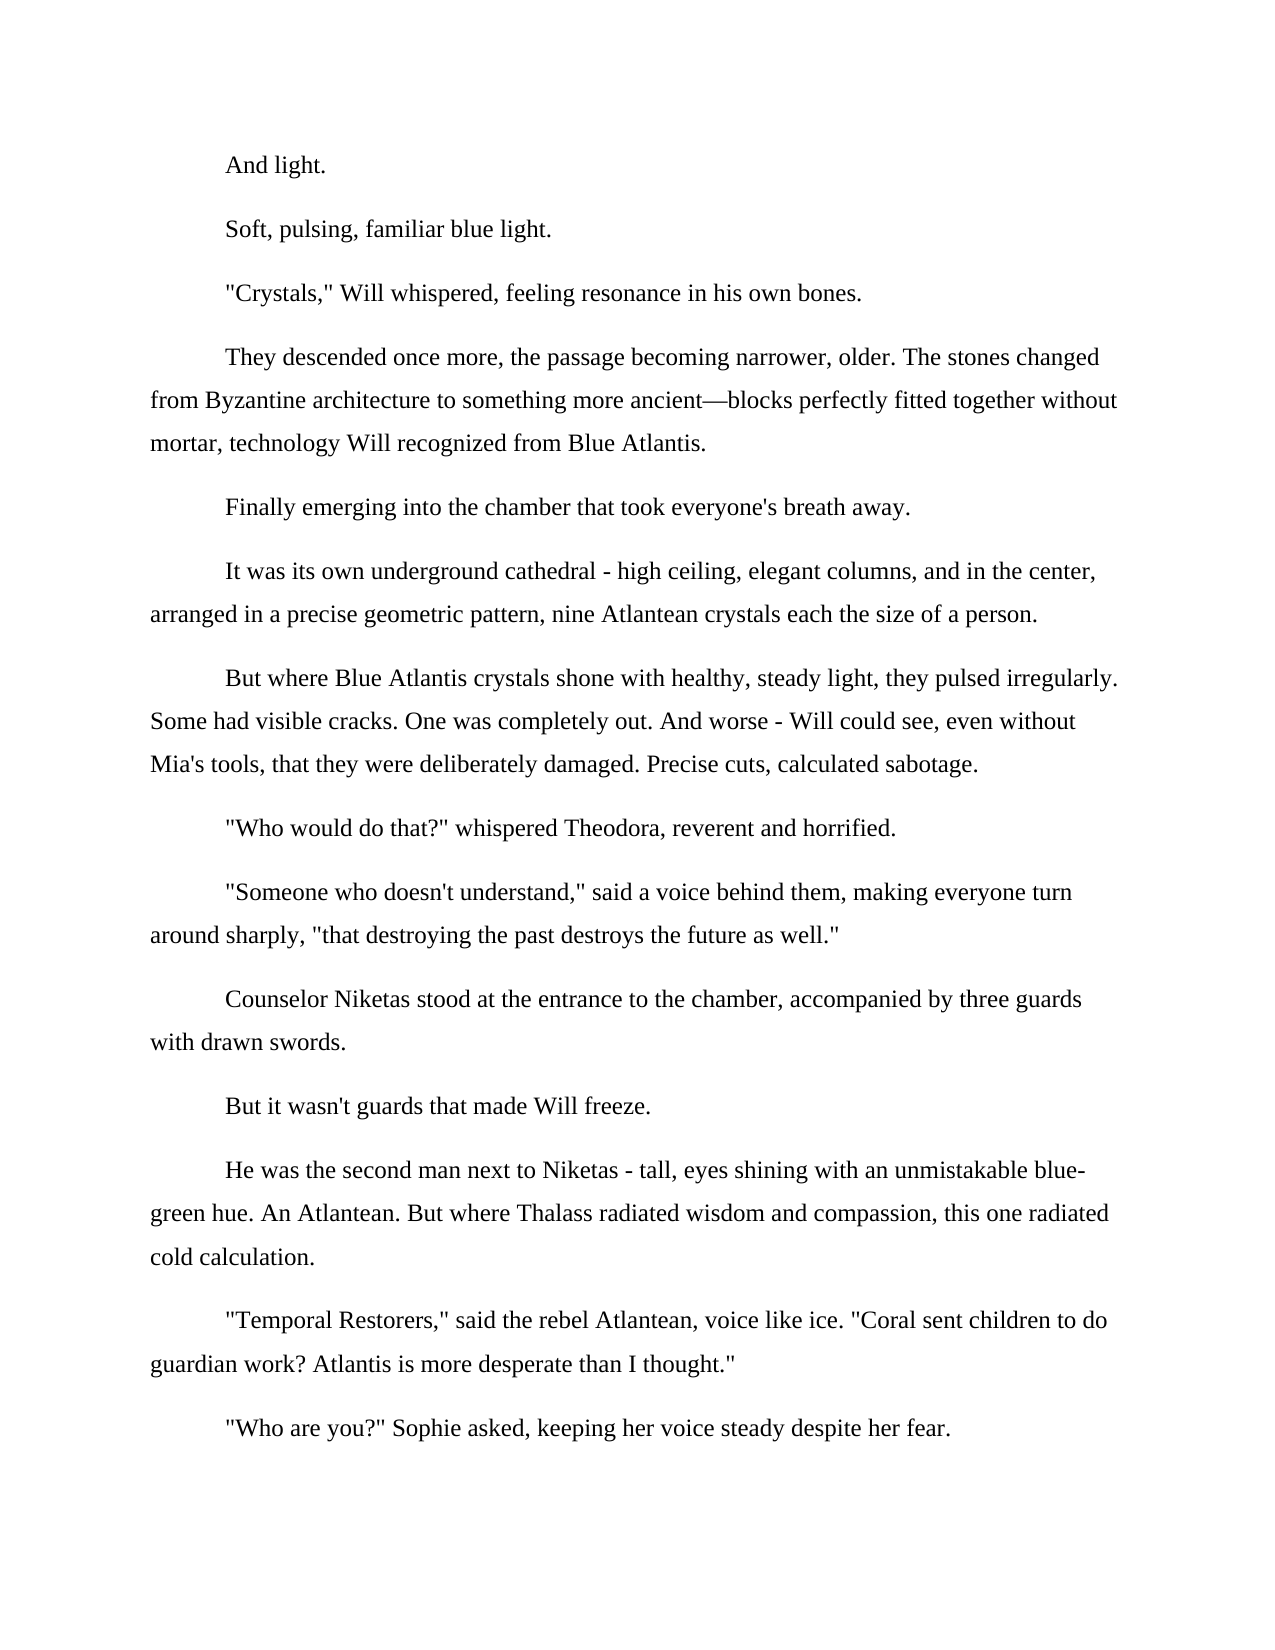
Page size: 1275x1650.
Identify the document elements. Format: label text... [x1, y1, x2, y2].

text Soft, pulsing, familiar blue light. [150, 214, 1125, 243]
text "Temporal Restorers," said the rebel Atlantean, voice like ice. "Coral sent children to do guardian work? Atlantis is more desperate than I thought." [150, 1306, 1125, 1377]
text He was the second man next to Niketas - tall, eyes shining with an unmistakable blue-green hue. An Atlantean. But where Thalass radiated wisdom and compassion, this one radiated cold calculation. [150, 1155, 1125, 1270]
text They descended once more, the passage becoming narrower, older. The stones changed from Byzantine architecture to something more ancient—blocks perfectly fitted together without mortar, technology Will recognized from Blue Atlantis. [150, 342, 1125, 457]
text "Who are you?" Sophie asked, keeping her voice steady despite her fear. [150, 1413, 1125, 1441]
text "Someone who doesn't understand," said a voice behind them, making everyone turn around sharply, "that destroying the past destroys the future as well." [150, 877, 1125, 949]
text But it wasn't guards that made Will freeze. [150, 1091, 1125, 1120]
text But where Blue Atlantis crystals shone with healthy, steady light, they pulsed irregularly. Some had visible cracks. One was completely out. And worse - Will could see, even without Mia's tools, that they were deliberately damaged. Precise cuts, calculated sabotage. [150, 663, 1125, 778]
text And light. [150, 150, 1125, 179]
text "Who would do that?" whispered Theodora, reverent and horrified. [150, 813, 1125, 842]
text Finally emerging into the chamber that took everyone's breath away. [150, 492, 1125, 521]
text "Crystals," Will whispered, feeling resonance in his own bones. [150, 278, 1125, 307]
text Counselor Niketas stood at the entrance to the chamber, accompanied by three guards with drawn swords. [150, 984, 1125, 1056]
text It was its own underground cathedral - high ceiling, elegant columns, and in the center, arranged in a precise geometric pattern, nine Atlantean crystals each the size of a person. [150, 556, 1125, 628]
